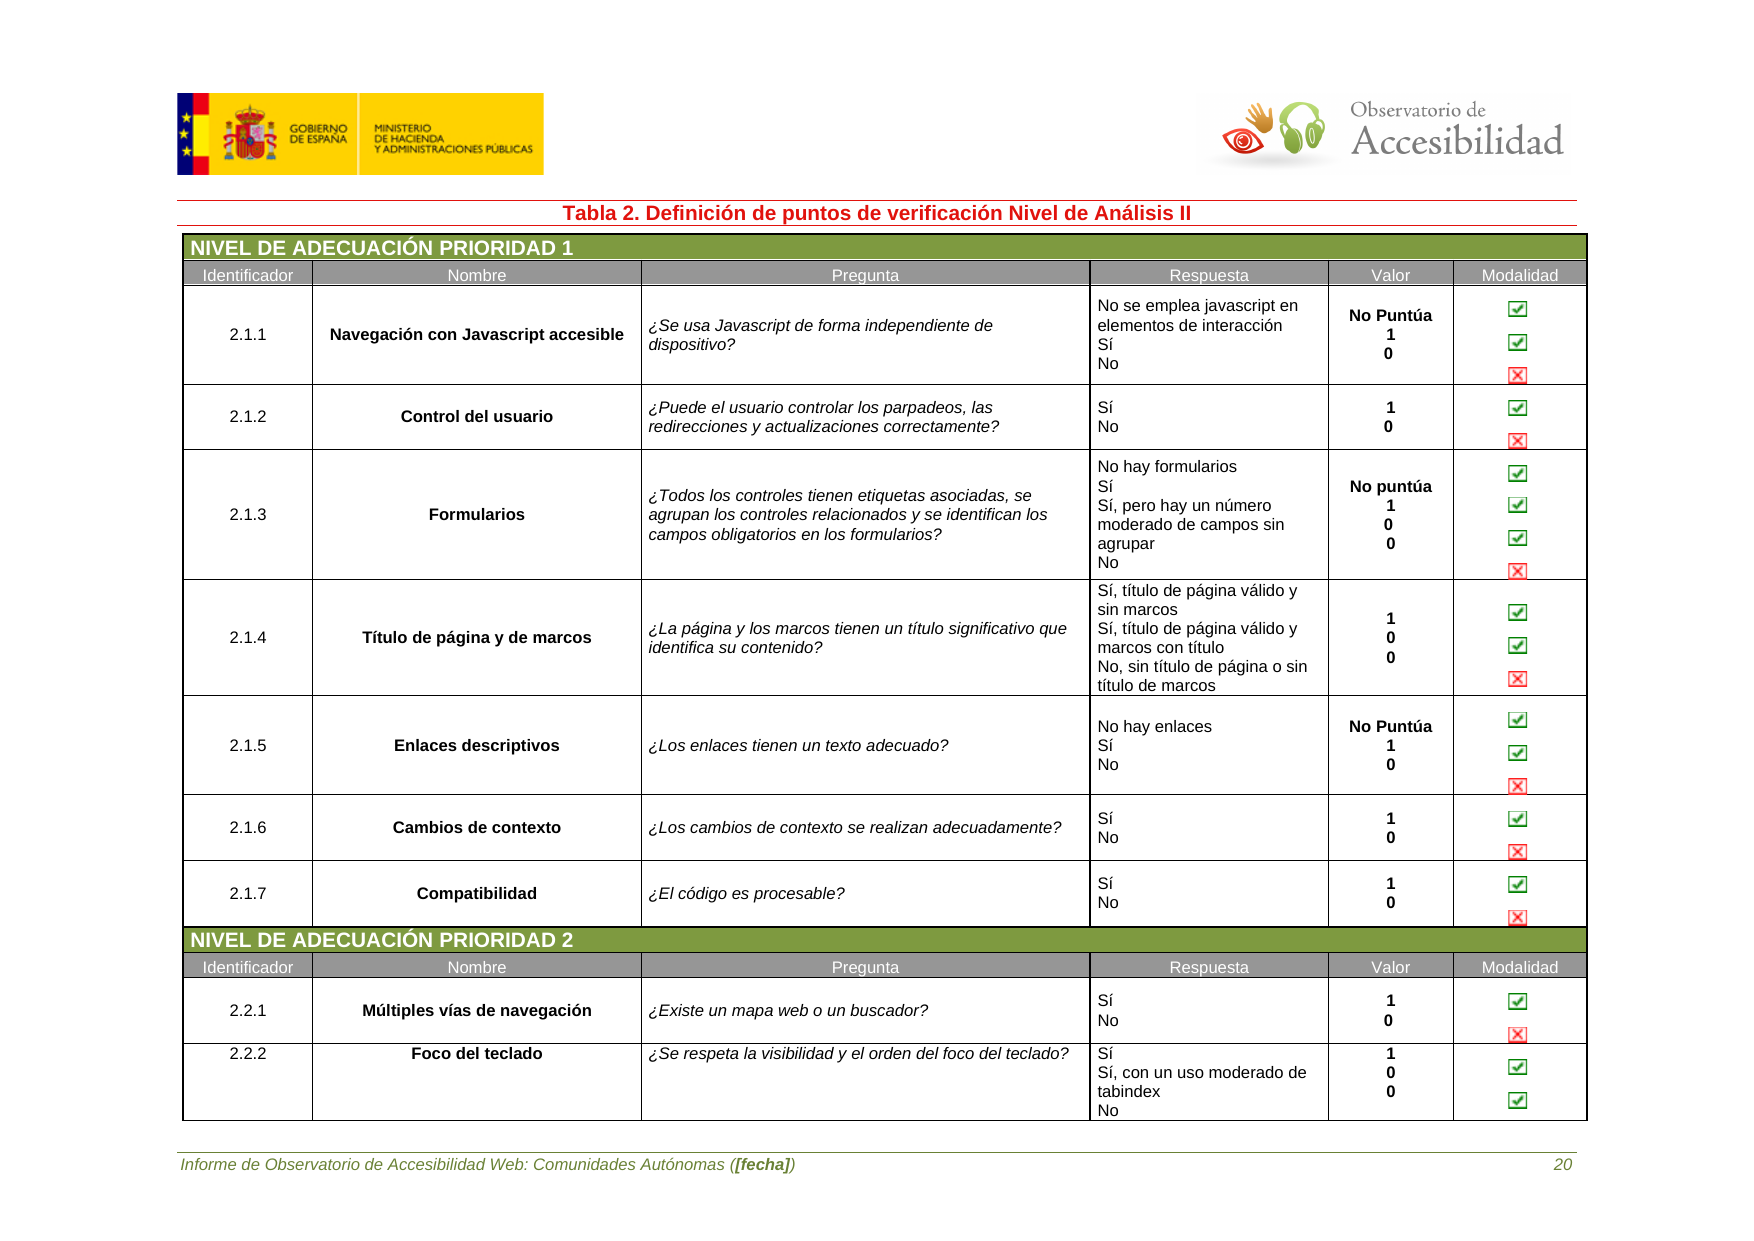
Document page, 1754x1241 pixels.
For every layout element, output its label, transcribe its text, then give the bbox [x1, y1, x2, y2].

table_cell 2.1.1 [184, 286, 312, 383]
picture [1508, 367, 1528, 384]
picture [1508, 637, 1528, 654]
table_cell 2.1.7 [184, 861, 312, 926]
picture [1508, 671, 1528, 687]
table_cell Sí No [1091, 385, 1328, 449]
table_cell ¿Los enlaces tienen un texto adecuado? [642, 696, 1089, 794]
table_cell [1454, 1044, 1586, 1120]
table_cell Pregunta [642, 261, 1089, 284]
table_cell Múltiples vías de navegación [313, 978, 641, 1043]
table_cell Nombre [313, 953, 641, 977]
table_cell No se emplea javascript en elementos de interacción Sí No [1091, 286, 1328, 383]
table_cell Sí, título de página válido y sin marcos Sí, título de página válido y marcos con título No, sin título de página o sin título de marcos [1091, 580, 1328, 695]
table_cell 1 0 [1329, 795, 1453, 860]
table_cell Identificador [184, 261, 312, 284]
table_cell 2.2.1 [184, 978, 312, 1043]
table_cell 1 0 [1329, 861, 1453, 926]
table_cell [1454, 385, 1586, 449]
picture [177, 93, 544, 175]
table_cell [1454, 978, 1586, 1043]
table_cell Pregunta [642, 953, 1089, 977]
picture [1508, 530, 1528, 546]
table_cell Cambios de contexto [313, 795, 641, 860]
table_cell Modalidad [1454, 953, 1586, 977]
picture [1508, 778, 1528, 795]
table_cell Sí No [1091, 861, 1328, 926]
table_cell Enlaces descriptivos [313, 696, 641, 794]
table_cell Identificador [184, 953, 312, 977]
table_cell 2.1.3 [184, 450, 312, 579]
picture [1508, 811, 1528, 827]
table_cell Sí No [1091, 795, 1328, 860]
table_cell Sí Sí, con un uso moderado de tabindex No [1091, 1044, 1328, 1120]
table_cell Compatibilidad [313, 861, 641, 926]
table_cell Modalidad [1454, 261, 1586, 284]
table_cell 1 0 [1329, 385, 1453, 449]
table_cell Nombre [313, 261, 641, 284]
table_cell 2.1.2 [184, 385, 312, 449]
table_cell 2.2.2 [184, 1044, 312, 1120]
table_cell Navegación con Javascript accesible [313, 286, 641, 383]
table_cell [1454, 795, 1586, 860]
picture [1508, 301, 1528, 317]
table_cell ¿El código es procesable? [642, 861, 1089, 926]
table_cell ¿La página y los marcos tienen un título significativo que identifica su contenido? [642, 580, 1089, 695]
picture [1508, 745, 1528, 761]
table_cell Formularios [313, 450, 641, 579]
table_cell Valor [1329, 261, 1453, 284]
picture [1508, 334, 1528, 351]
table_header NIVEL DE ADECUACIÓN PRIORIDAD 1 [184, 235, 1586, 259]
picture [1508, 465, 1528, 482]
table_cell ¿Los cambios de contexto se realizan adecuadamente? [642, 795, 1089, 860]
table_cell Valor [1329, 953, 1453, 977]
table_cell [1454, 861, 1586, 926]
table_cell Sí No [1091, 978, 1328, 1043]
picture [1508, 563, 1528, 580]
picture [1508, 497, 1528, 513]
text Tabla 2. Definición de puntos de verificación Nivel de Análisis II [177, 201, 1577, 225]
picture [1508, 433, 1528, 449]
table_cell ¿Todos los controles tienen etiquetas asociadas, se agrupan los controles relacionados y se identifican los campos obligatorios en los formularios? [642, 450, 1089, 579]
picture [1508, 1059, 1528, 1075]
table_cell 2.1.5 [184, 696, 312, 794]
table_cell No Puntúa 1 0 [1329, 696, 1453, 794]
table_cell 1 0 [1329, 978, 1453, 1043]
table_cell ¿Existe un mapa web o un buscador? [642, 978, 1089, 1043]
picture [1508, 1092, 1528, 1109]
table_cell [1454, 450, 1586, 579]
table_cell 2.1.6 [184, 795, 312, 860]
picture [1508, 1027, 1528, 1043]
picture [1196, 93, 1572, 175]
picture [1508, 844, 1528, 860]
picture [1508, 712, 1528, 728]
table_cell Título de página y de marcos [313, 580, 641, 695]
table_cell Foco del teclado [313, 1044, 641, 1120]
table_cell No hay enlaces Sí No [1091, 696, 1328, 794]
table_cell Respuesta [1091, 261, 1328, 284]
table_cell ¿Puede el usuario controlar los parpadeos, las redirecciones y actualizaciones correctamente? [642, 385, 1089, 449]
table_cell NIVEL DE ADECUACIÓN PRIORIDAD 2 [184, 928, 1586, 952]
table_cell [1454, 696, 1586, 794]
table_cell No puntúa 1 0 0 [1329, 450, 1453, 579]
table_cell No hay formularios Sí Sí, pero hay un número moderado de campos sin agrupar No [1091, 450, 1328, 579]
table_cell 2.1.4 [184, 580, 312, 695]
table_cell No Puntúa 1 0 [1329, 286, 1453, 383]
table_cell ¿Se respeta la visibilidad y el orden del foco del teclado? [642, 1044, 1089, 1120]
picture [1508, 876, 1528, 893]
table_cell [1454, 286, 1586, 383]
picture [1508, 400, 1528, 416]
table_cell Control del usuario [313, 385, 641, 449]
picture [1508, 604, 1528, 621]
table_cell 1 0 0 [1329, 580, 1453, 695]
picture [1508, 993, 1528, 1010]
table_cell [1454, 580, 1586, 695]
table_cell 1 0 0 [1329, 1044, 1453, 1120]
table_cell ¿Se usa Javascript de forma independiente de dispositivo? [642, 286, 1089, 383]
table_cell Respuesta [1091, 953, 1328, 977]
picture [1508, 910, 1528, 926]
